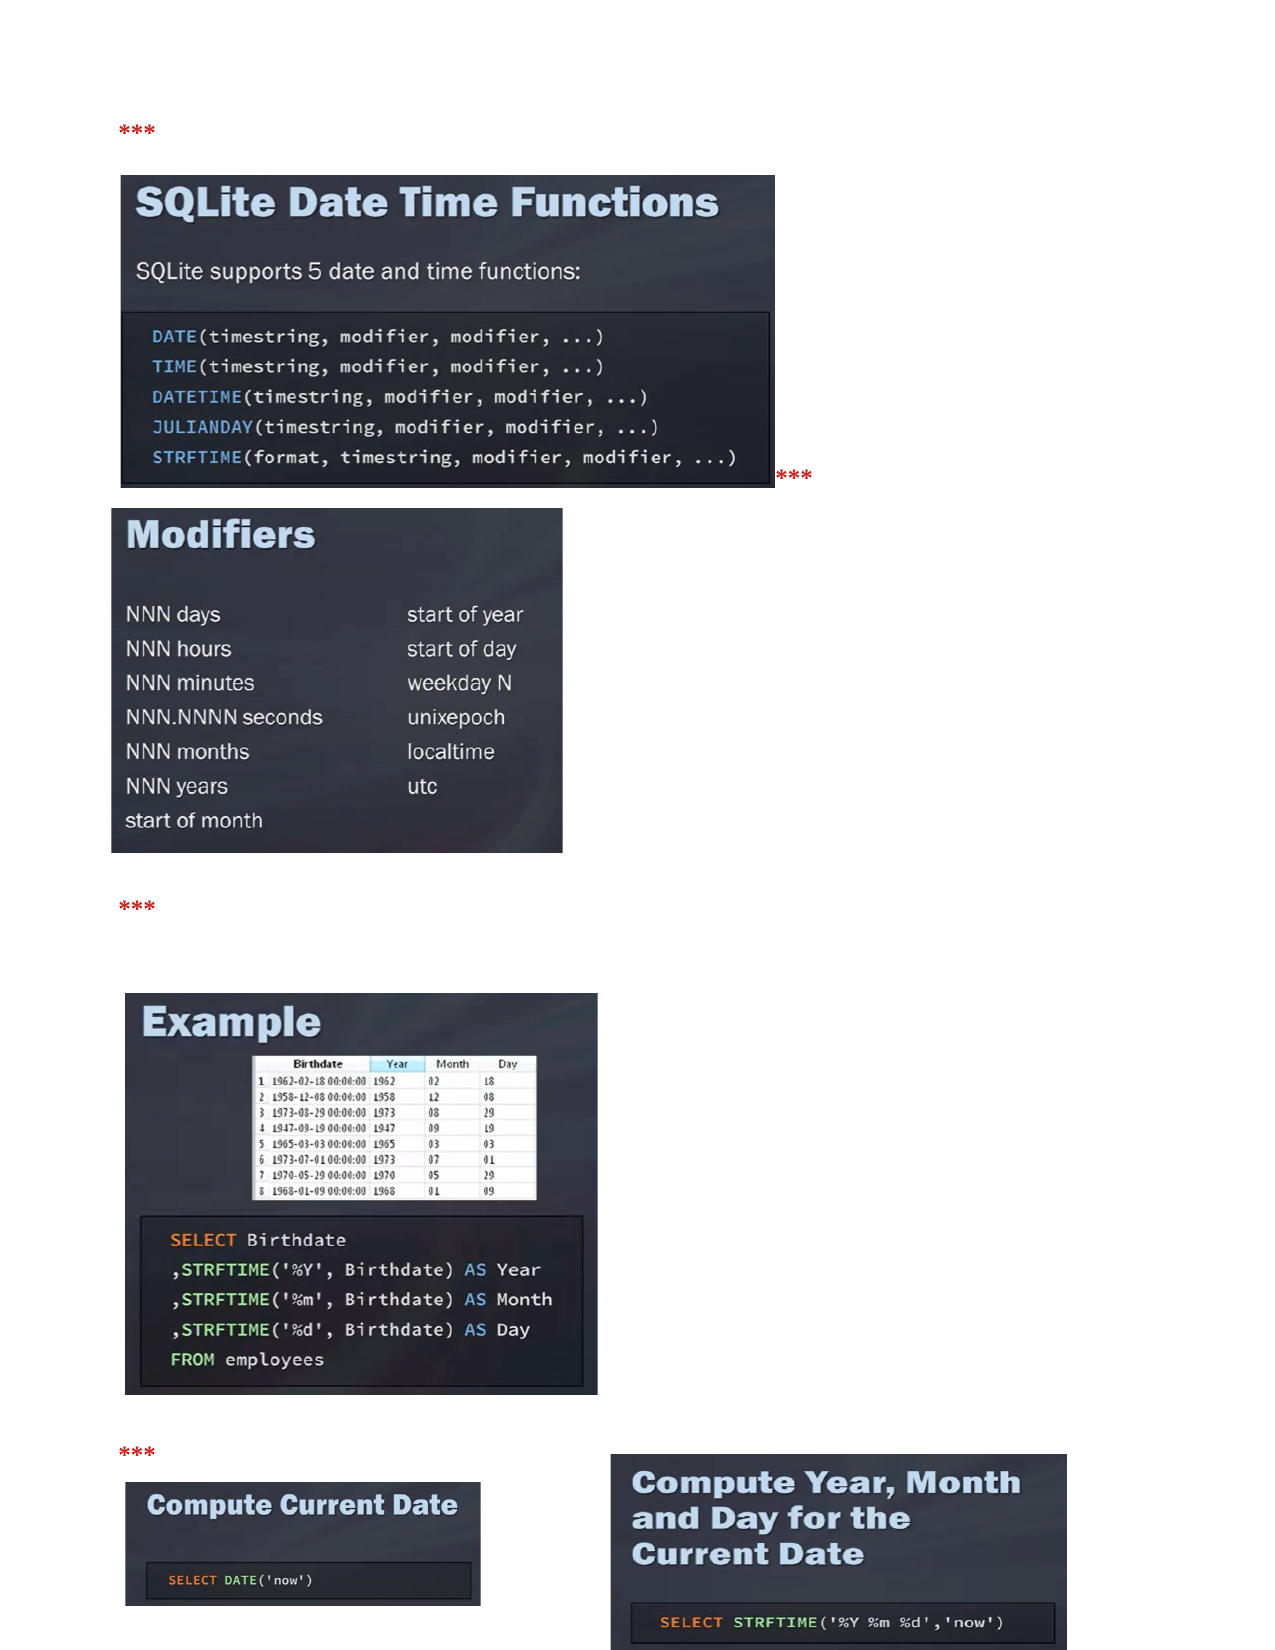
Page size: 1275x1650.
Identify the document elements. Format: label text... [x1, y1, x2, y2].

picture [125, 1482, 481, 1606]
text *** [118, 1441, 1157, 1469]
text *** [118, 463, 1157, 492]
picture [120, 175, 775, 488]
picture [111, 508, 563, 853]
picture [610, 1454, 1067, 1650]
picture [125, 993, 598, 1395]
text *** [118, 894, 1157, 923]
text *** [118, 118, 1157, 147]
